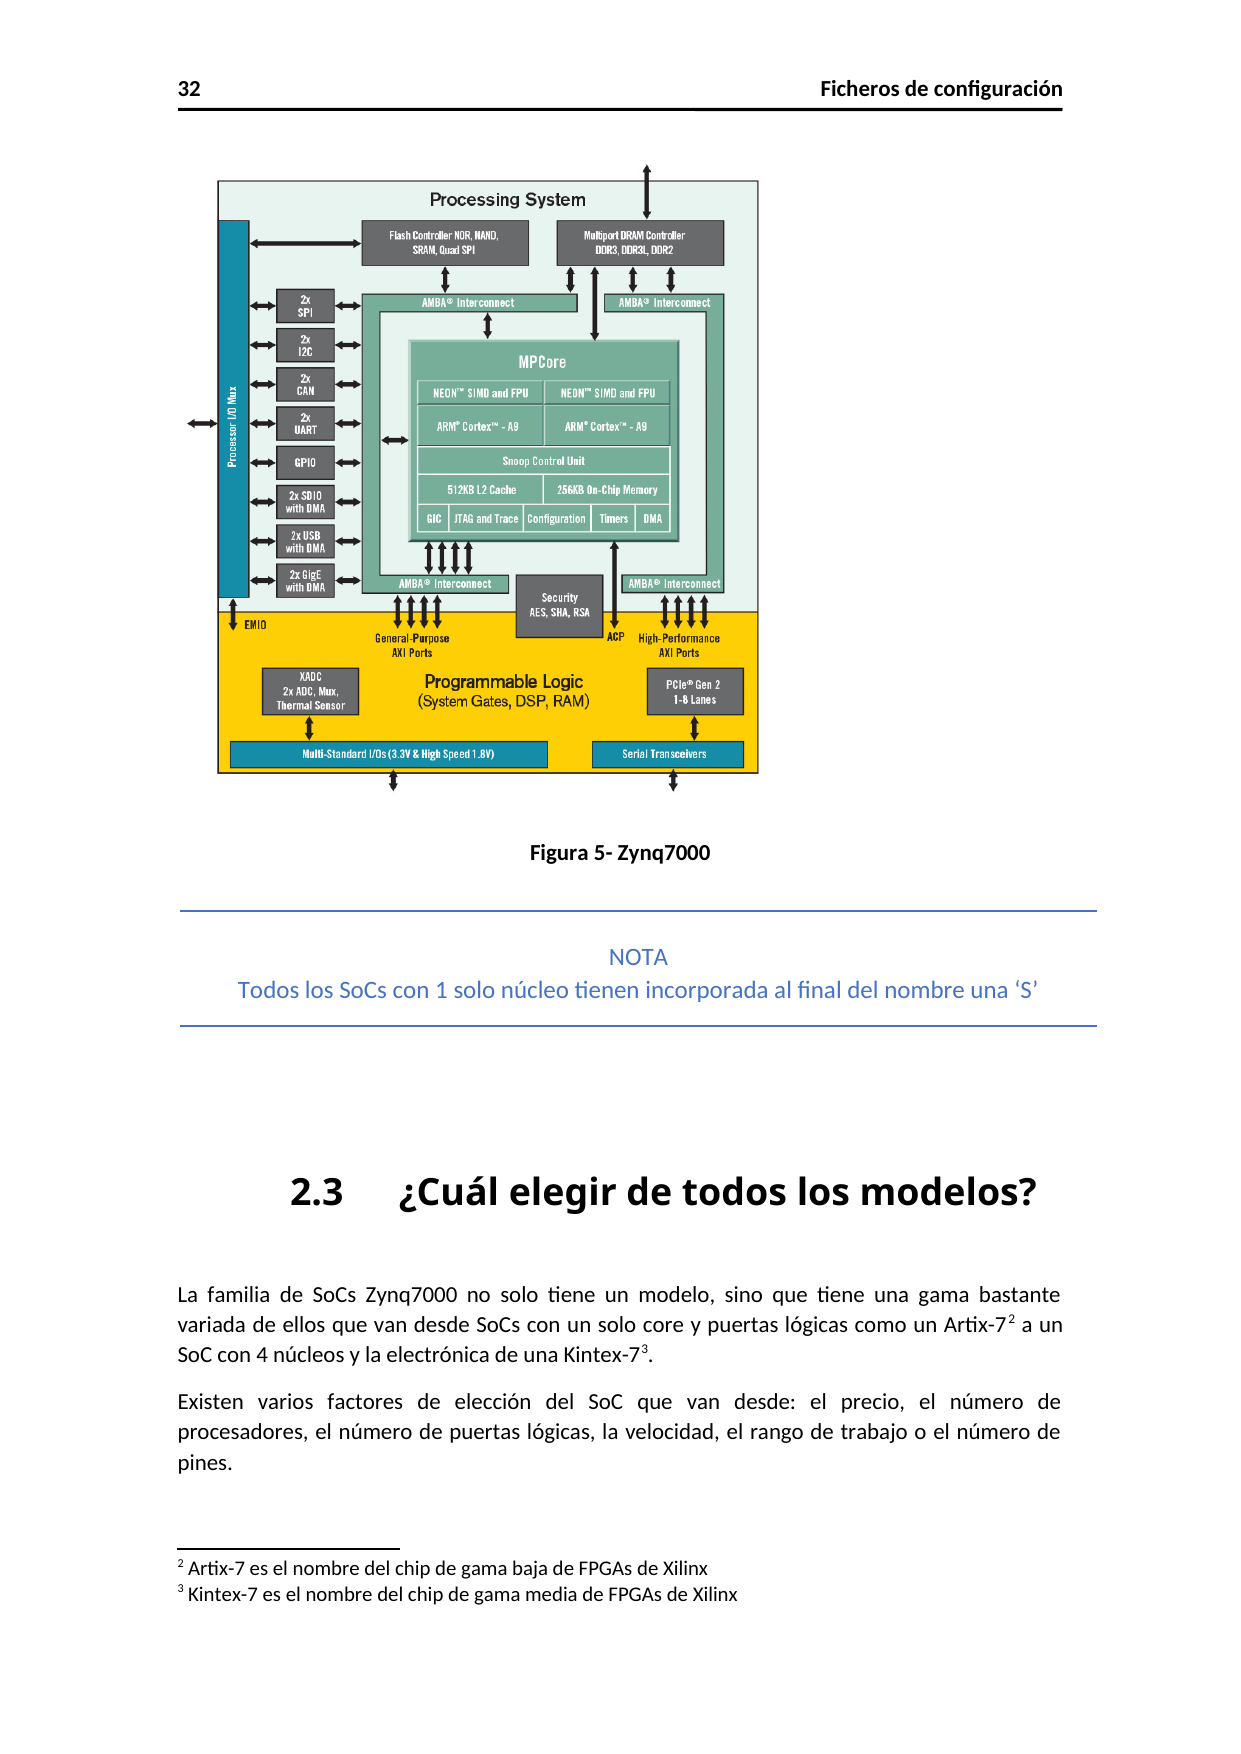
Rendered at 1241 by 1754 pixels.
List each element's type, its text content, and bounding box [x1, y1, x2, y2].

picture [177, 147, 767, 811]
text Existen varios factores de elección del SoC que van desde: el precio, el número de procesadores, el número de puertas lógicas, la velocidad, el rango de trabajo o el número de pines. [177, 1387, 1063, 1476]
text La familia de SoCs Zynq7000 no solo tiene un modelo, sino que tiene una gama bastante variada de ellos que van desde SoCs con un solo core y puertas lógicas como un Artix-7 a un SoC con 4 núcleos y la electrónica de una Kintex-7. [177, 1280, 1063, 1368]
text Artix-7 es el nombre del chip de gama baja de FPGAs de Xilinx [177, 1556, 1063, 1581]
text Todos los SoCs con 1 solo núcleo tienen incorporada al final del nombre una ‘S’ [180, 943, 1097, 1025]
text Figura 5- Zynq7000 [177, 838, 1063, 866]
text Kintex-7 es el nombre del chip de gama media de FPGAs de Xilinx [177, 1581, 1063, 1606]
text NOTA [180, 912, 1097, 943]
subtitle 2.3 ¿Cuál elegir de todos los modelos? [290, 1166, 1063, 1217]
